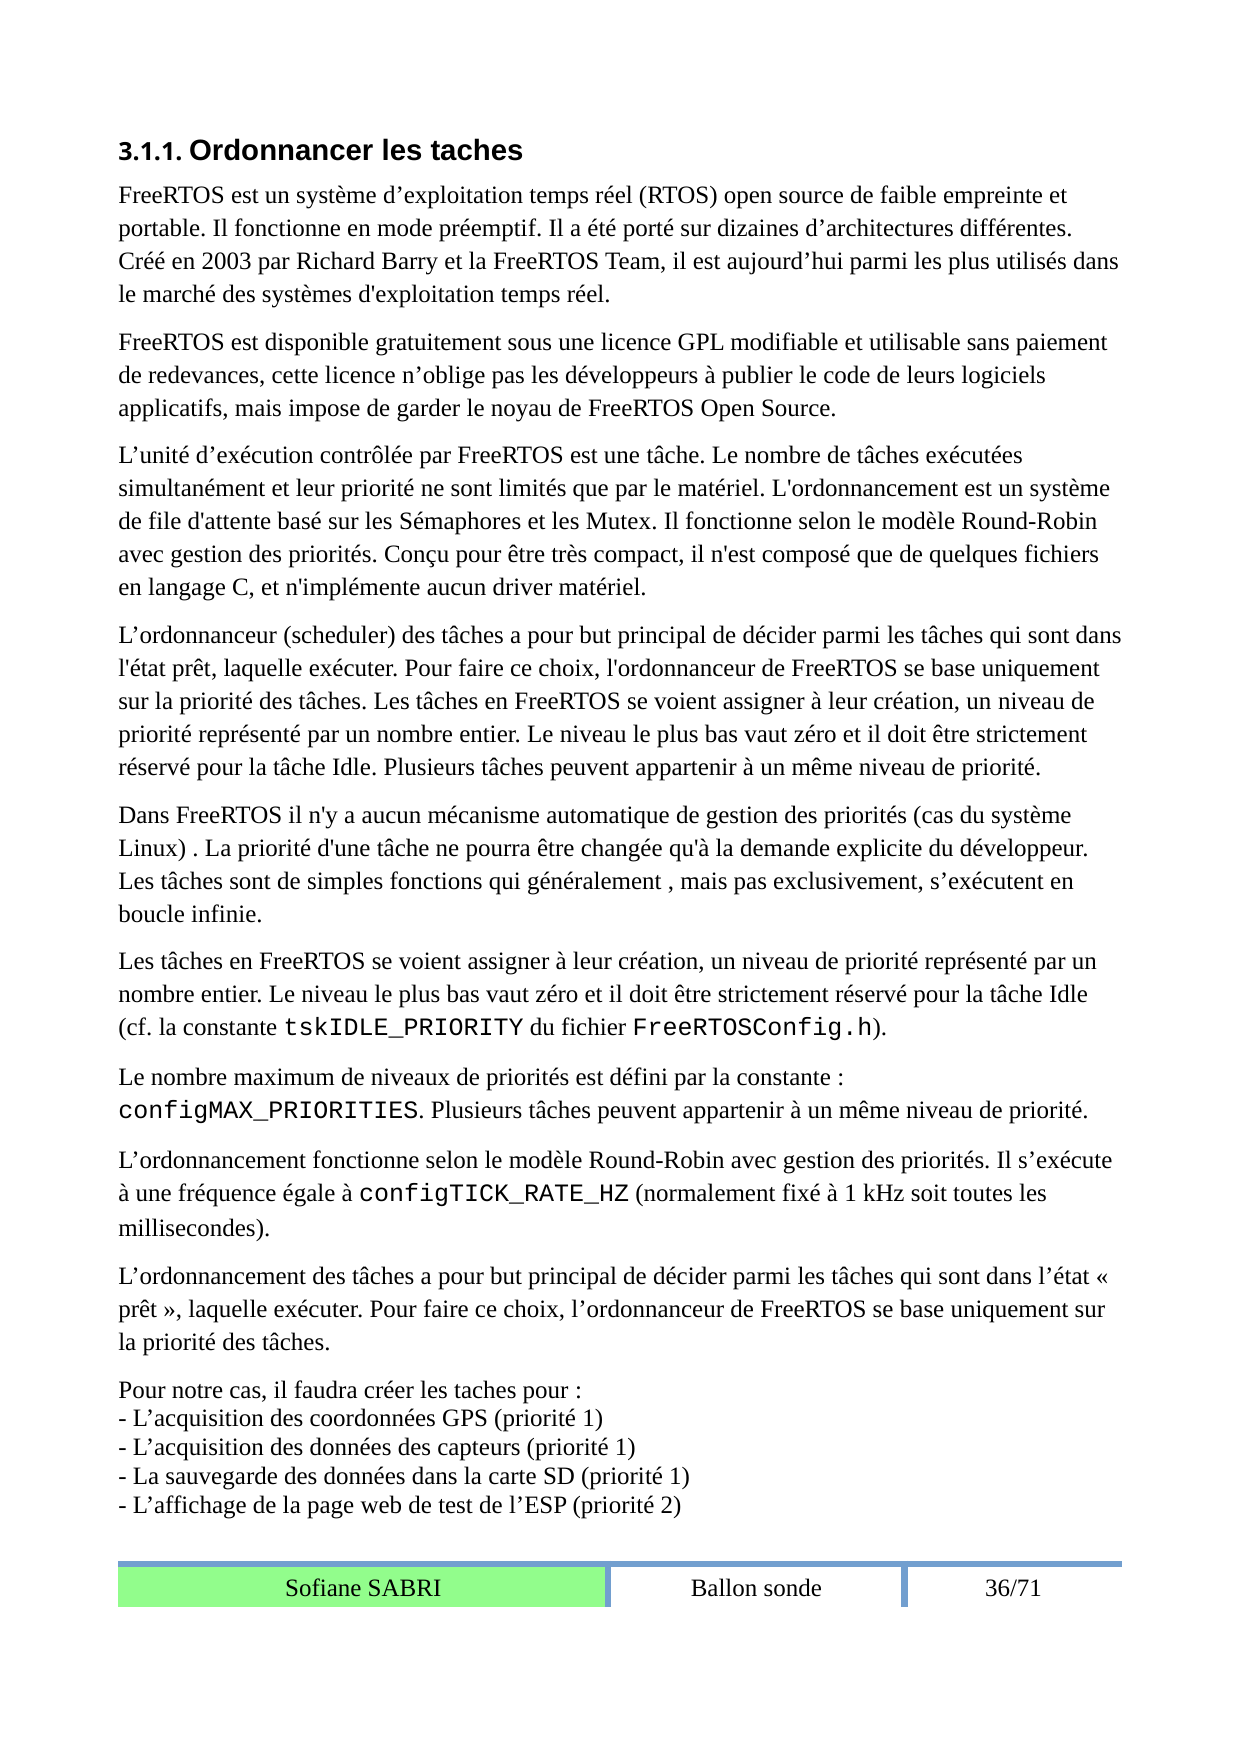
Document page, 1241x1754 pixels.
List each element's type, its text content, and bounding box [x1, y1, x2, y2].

text FreeRTOS est un système d’exploitation temps réel (RTOS) open source de faible empreinte et portable. Il fonctionne en mode préemptif. Il a été porté sur dizaines d’architectures différentes. Créé en 2003 par Richard Barry et la FreeRTOS Team, il est aujourd’hui parmi les plus utilisés dans le marché des systèmes d'exploitation temps réel. [118, 180, 1122, 308]
text - L’acquisition des données des capteurs (priorité 1) [118, 1432, 1122, 1461]
text FreeRTOS est disponible gratuitement sous une licence GPL modifiable et utilisable sans paiement de redevances, cette licence n’oblige pas les développeurs à publier le code de leurs logiciels applicatifs, mais impose de garder le noyau de FreeRTOS Open Source. [118, 327, 1122, 421]
text L’ordonnanceur (scheduler) des tâches a pour but principal de décider parmi les tâches qui sont dans l'état prêt, laquelle exécuter. Pour faire ce choix, l'ordonnanceur de FreeRTOS se base uniquement sur la priorité des tâches. Les tâches en FreeRTOS se voient assigner à leur création, un niveau de priorité représenté par un nombre entier. Le niveau le plus bas vaut zéro et il doit être strictement réservé pour la tâche Idle. Plusieurs tâches peuvent appartenir à un même niveau de priorité. [118, 620, 1122, 781]
text L’ordonnancement des tâches a pour but principal de décider parmi les tâches qui sont dans l’état « prêt », laquelle exécuter. Pour faire ce choix, l’ordonnanceur de FreeRTOS se base uniquement sur la priorité des tâches. [118, 1261, 1122, 1356]
subtitle Ordonnancer les taches [118, 133, 1122, 167]
text Les tâches en FreeRTOS se voient assigner à leur création, un niveau de priorité représenté par un nombre entier. Le niveau le plus bas vaut zéro et il doit être strictement réservé pour la tâche Idle (cf. la constante tskIDLE_PRIORITY du fichier FreeRTOSConfig.h). [118, 946, 1122, 1043]
text L’ordonnancement fonctionne selon le modèle Round-Robin avec gestion des priorités. Il s’exécute à une fréquence égale à configTICK_RATE_HZ (normalement fixé à 1 kHz soit toutes les millisecondes). [118, 1145, 1122, 1242]
text L’unité d’exécution contrôlée par FreeRTOS est une tâche. Le nombre de tâches exécutées simultanément et leur priorité ne sont limités que par le matériel. L'ordonnancement est un système de file d'attente basé sur les Sémaphores et les Mutex. Il fonctionne selon le modèle Round-Robin avec gestion des priorités. Conçu pour être très compact, il n'est composé que de quelques fichiers en langage C, et n'implémente aucun driver matériel. [118, 440, 1122, 601]
text - L’affichage de la page web de test de l’ESP (priorité 2) [118, 1490, 1122, 1518]
text Le nombre maximum de niveaux de priorités est défini par la constante : configMAX_PRIORITIES. Plusieurs tâches peuvent appartenir à un même niveau de priorité. [118, 1062, 1122, 1126]
text Dans FreeRTOS il n'y a aucun mécanisme automatique de gestion des priorités (cas du système Linux) . La priorité d'une tâche ne pourra être changée qu'à la demande explicite du développeur. Les tâches sont de simples fonctions qui généralement , mais pas exclusivement, s’exécutent en boucle infinie. [118, 800, 1122, 927]
text - La sauvegarde des données dans la carte SD (priorité 1) [118, 1461, 1122, 1490]
text Pour notre cas, il faudra créer les taches pour : [118, 1375, 1122, 1403]
text - L’acquisition des coordonnées GPS (priorité 1) [118, 1403, 1122, 1432]
